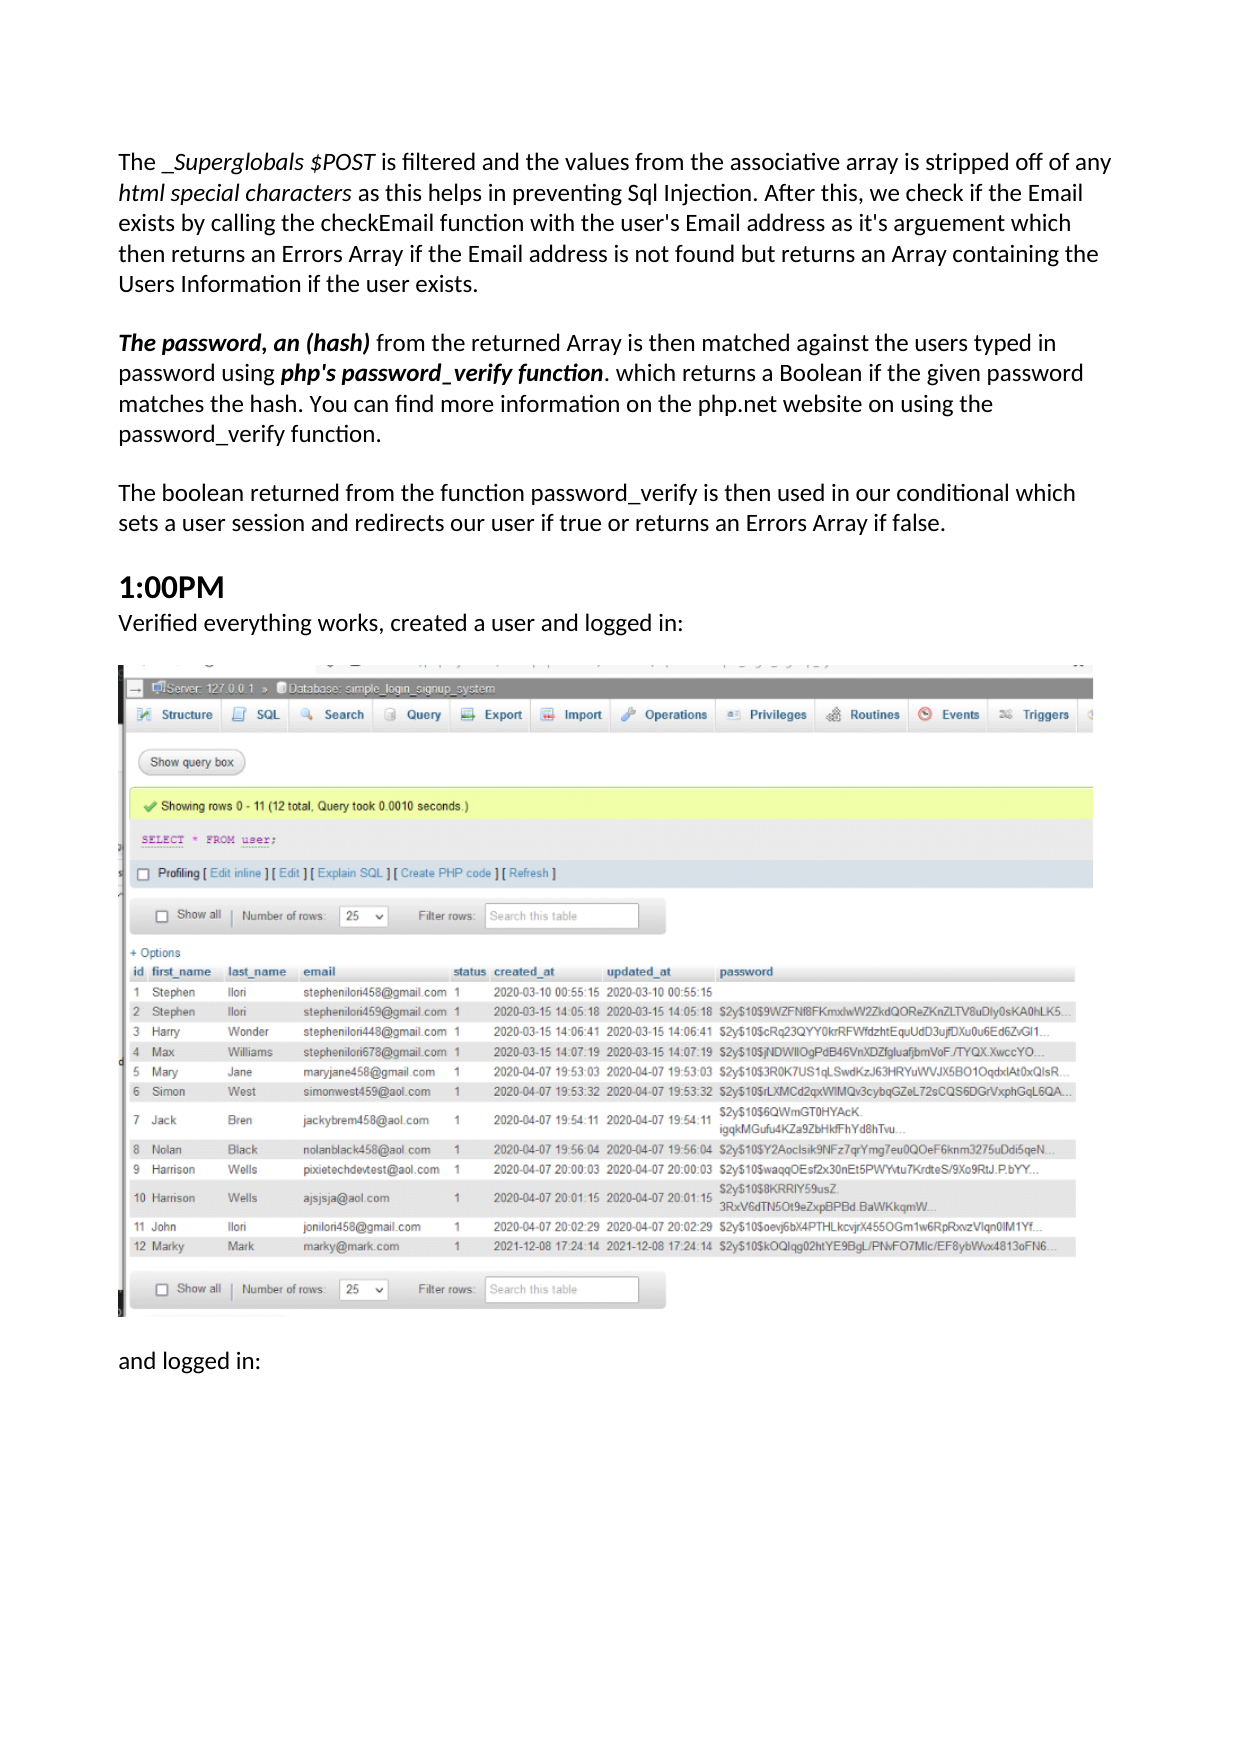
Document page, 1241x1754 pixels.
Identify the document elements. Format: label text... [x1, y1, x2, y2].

text The password, an (hash) from the returned Array is then matched against the users typed in password using php's password_verify function. which returns a Boolean if the given password matches the hash. You can find more information on the php.net website on using the password_verify function. [118, 327, 1122, 449]
text The _Superglobals $POST is filtered and the values from the associative array is stripped off of any html special characters as this helps in preventing Sql Injection. After this, we check if the Email exists by calling the checkEmail function with the user's Email address as it's arguement which then returns an Errors Array if the Email address is not found but returns an Array containing the Users Information if the user exists. [118, 146, 1122, 299]
text The boolean returned from the function password_verify is then used in our conditional which sets a user session and redirects our user if true or returns an Errors Array if false. [118, 477, 1122, 538]
text Verified everything works, created a user and logged in: [118, 607, 1122, 637]
text and logged in: [118, 1345, 1122, 1375]
text 1:00PM [118, 566, 1122, 607]
